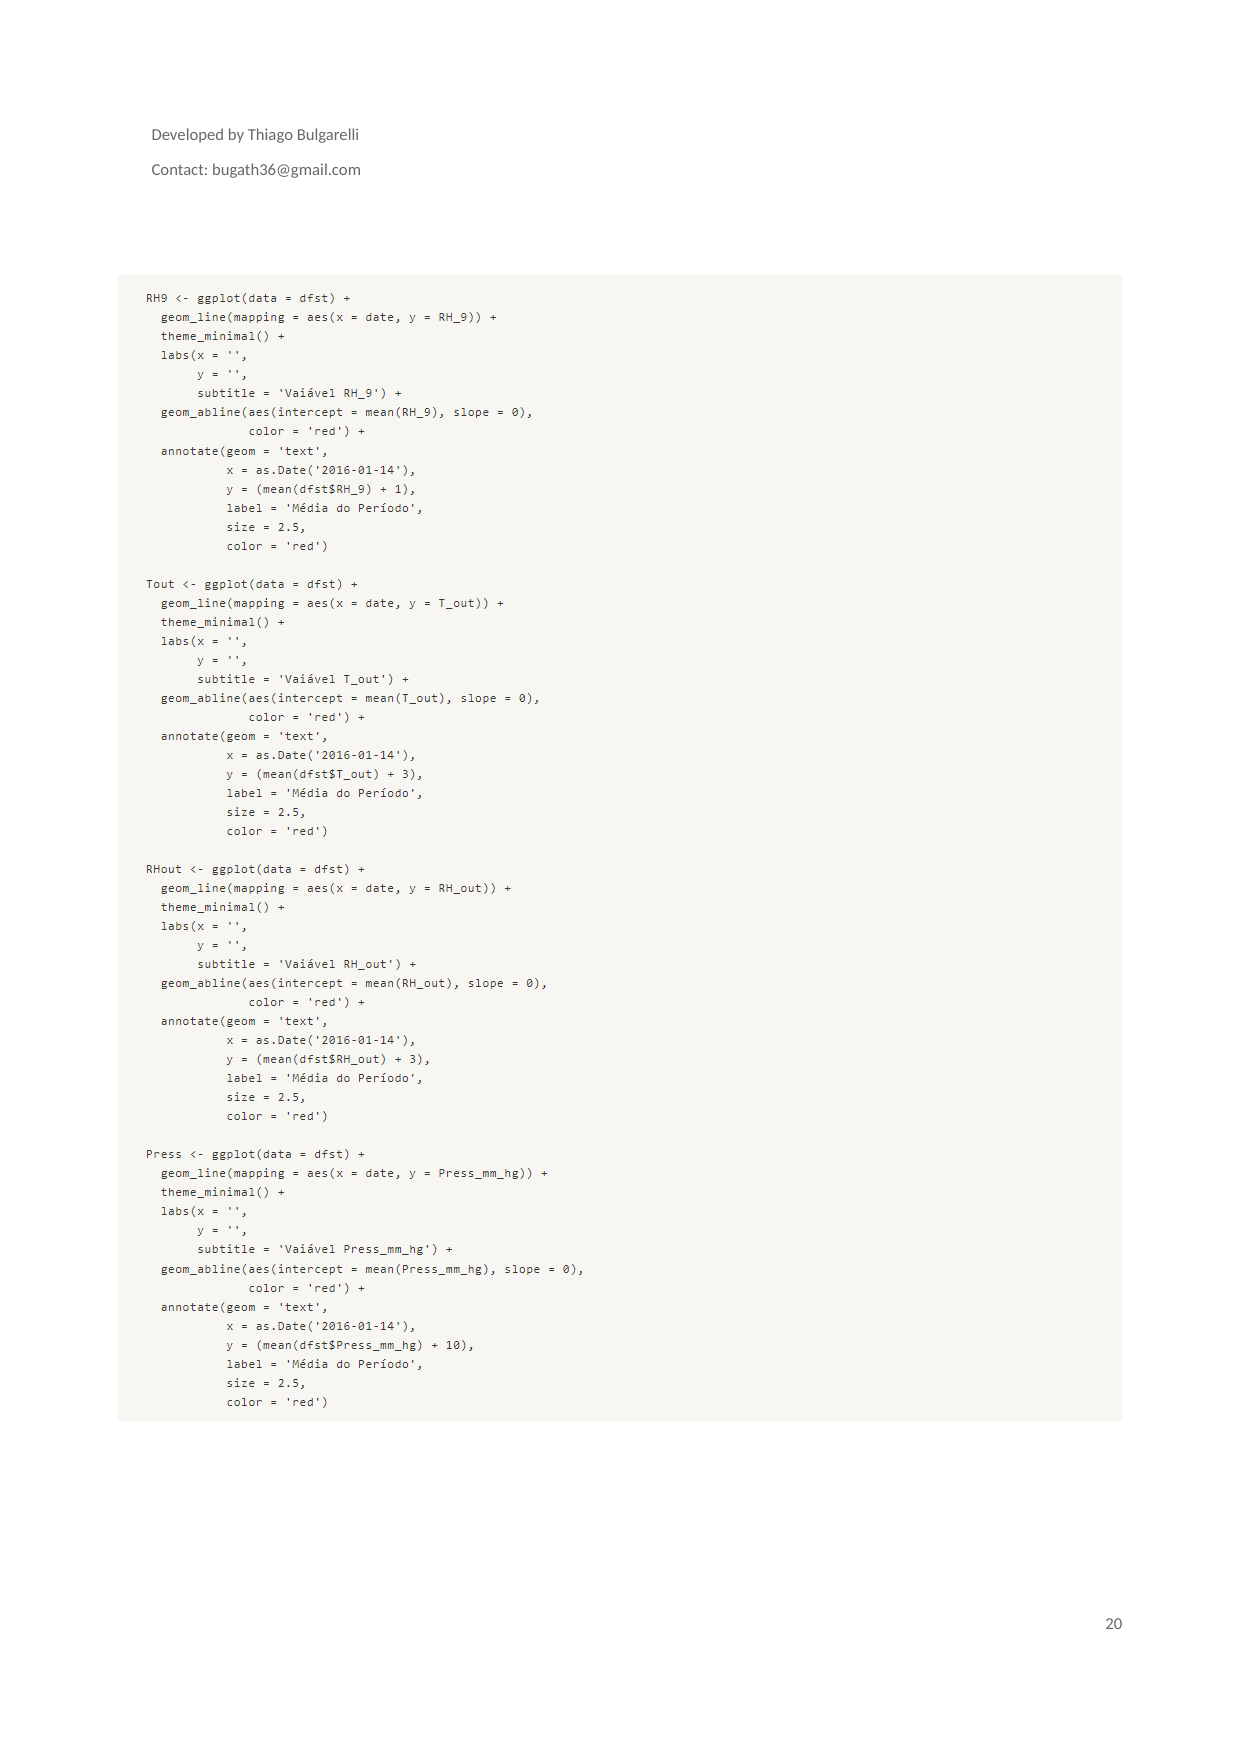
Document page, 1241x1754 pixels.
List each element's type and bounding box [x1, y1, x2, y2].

picture [118, 275, 1123, 1421]
